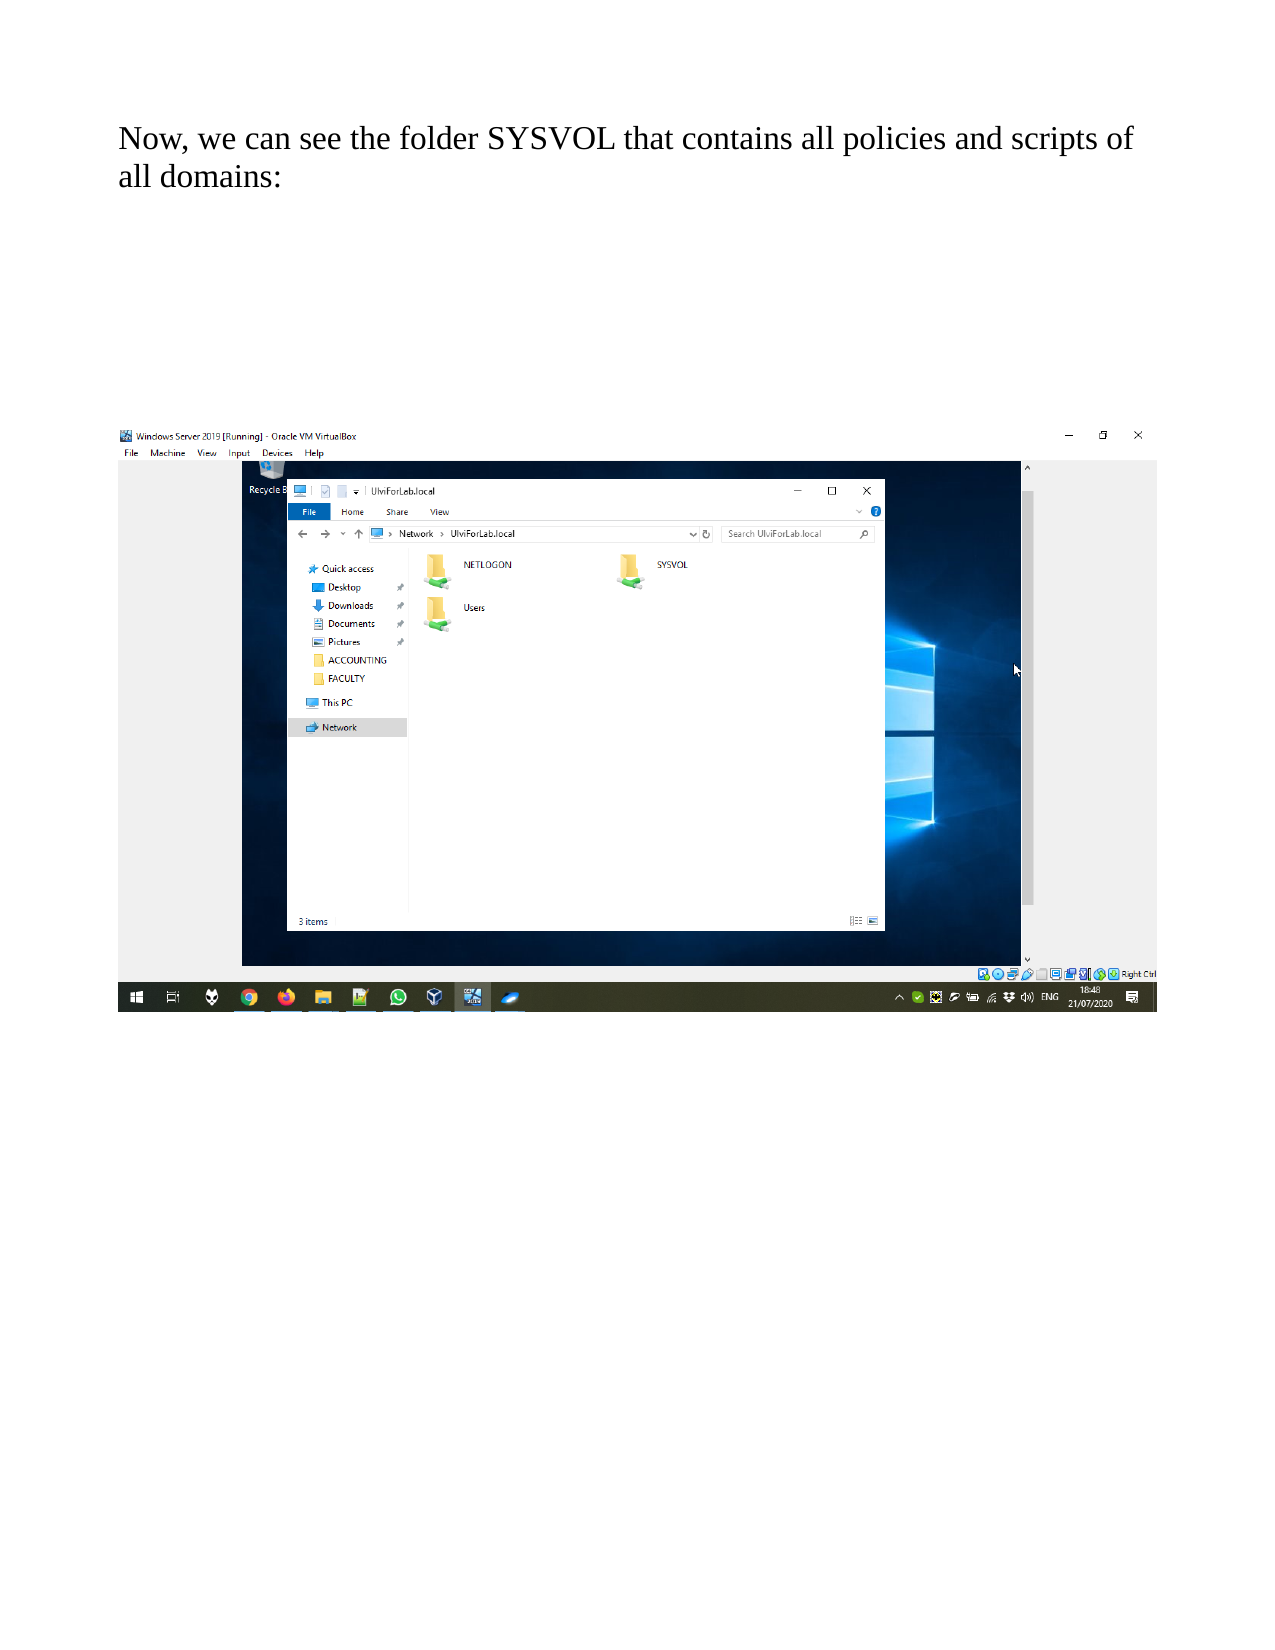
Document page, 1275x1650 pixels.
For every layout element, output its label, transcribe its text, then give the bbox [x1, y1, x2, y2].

text Now, we can see the folder SYSVOL that contains all policies and scripts of all domains: [118, 118, 1157, 195]
picture [118, 427, 1157, 1012]
